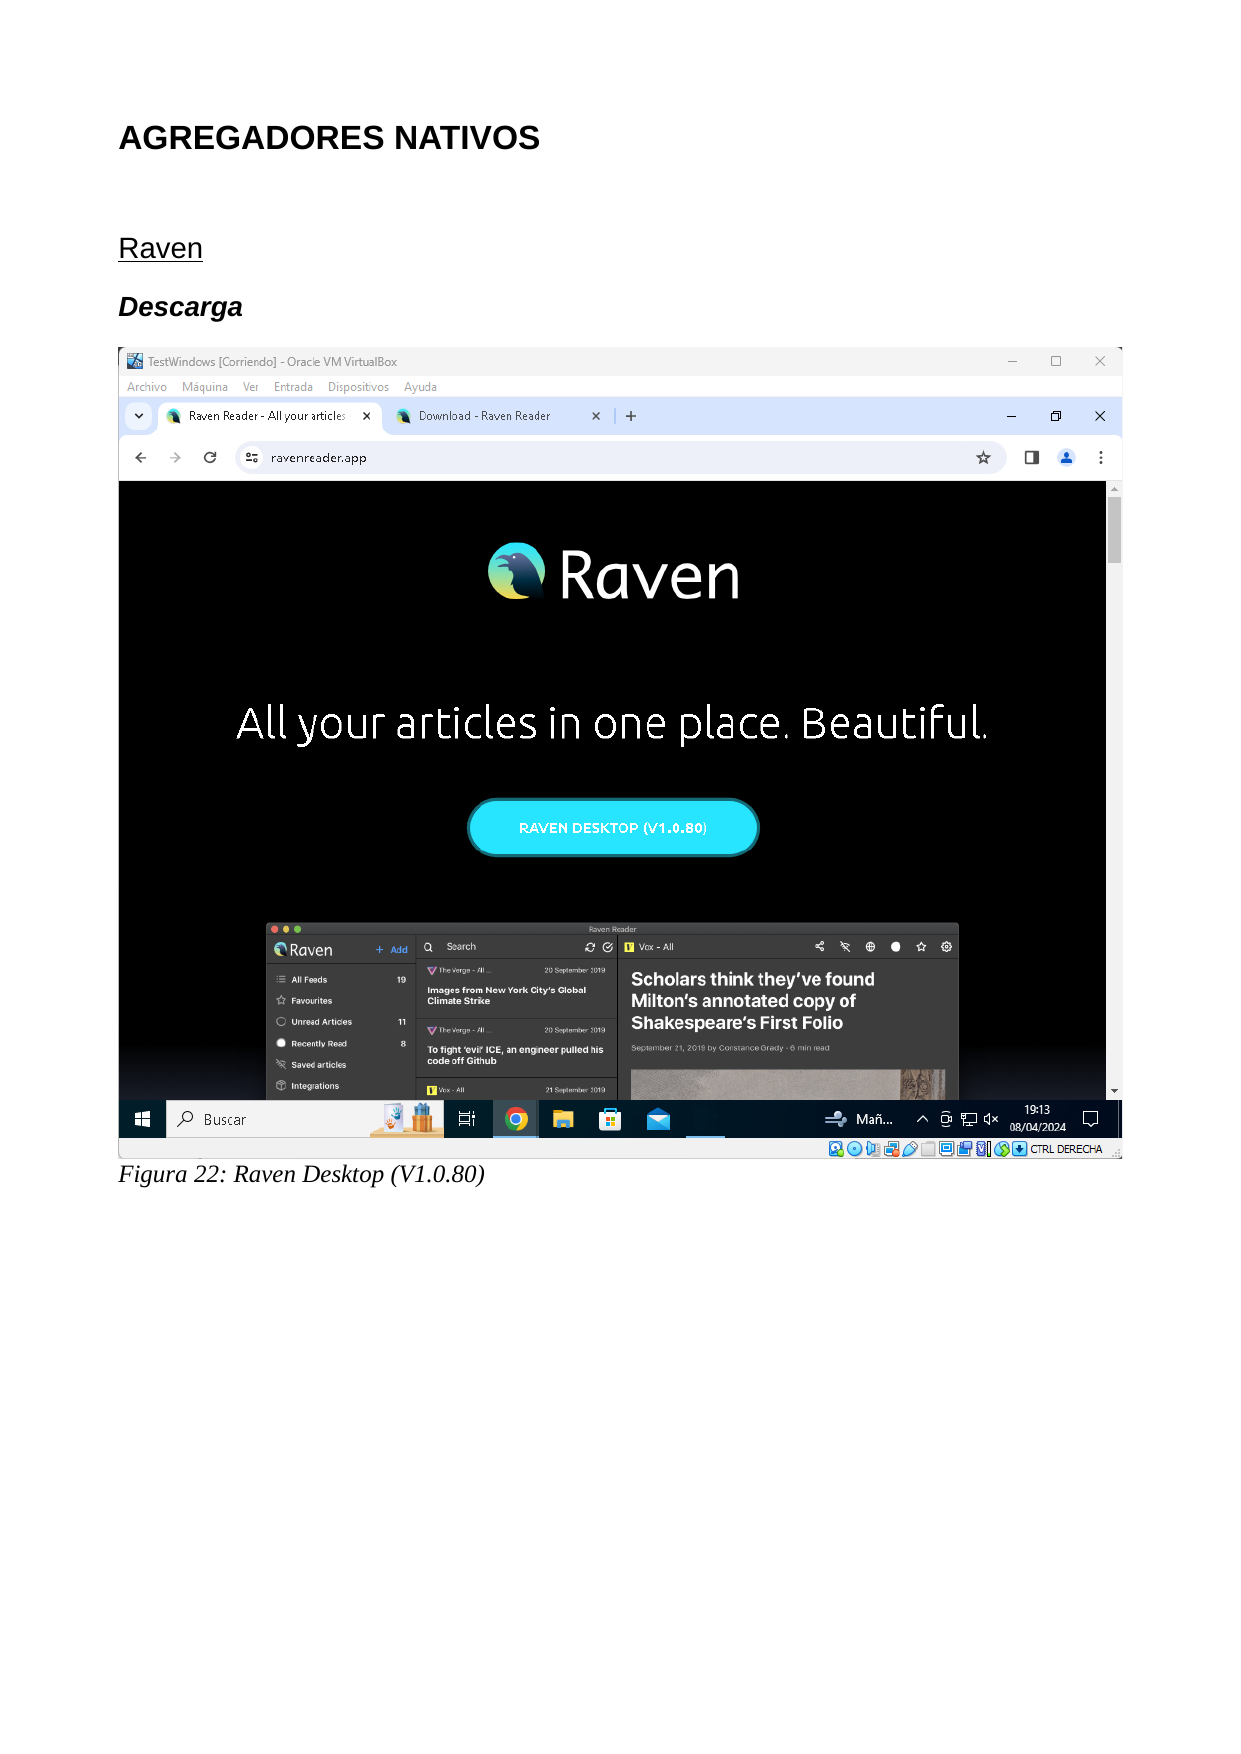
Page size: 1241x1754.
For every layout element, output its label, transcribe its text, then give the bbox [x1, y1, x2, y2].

text Figura 22: Raven Desktop (V1.0.80) [118, 1159, 1122, 1188]
subtitle AGREGADORES NATIVOS [118, 118, 1122, 157]
picture [118, 347, 1123, 1159]
subtitle Descarga [118, 290, 1122, 322]
subtitle Raven [118, 231, 1122, 265]
